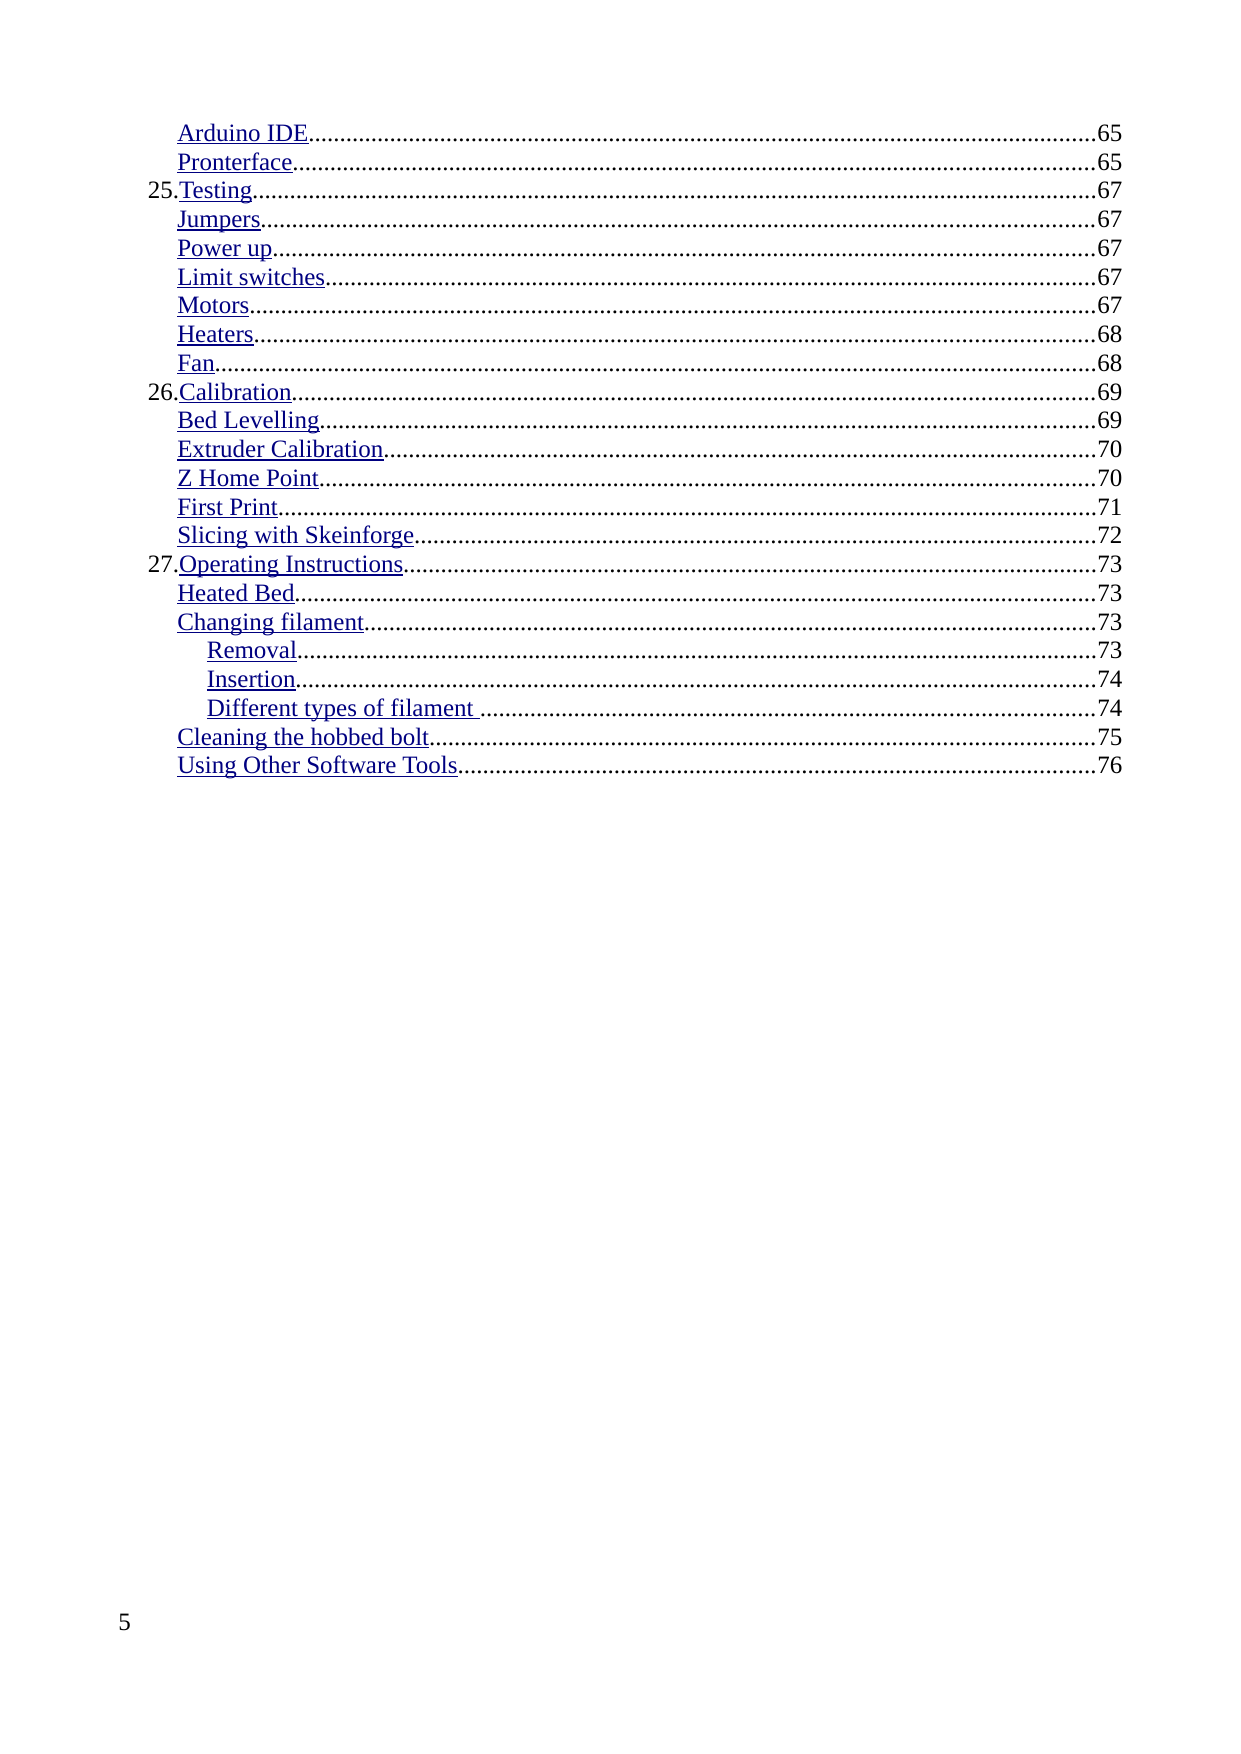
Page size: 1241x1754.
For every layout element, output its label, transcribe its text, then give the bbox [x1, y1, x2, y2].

text Removal 73 [207, 636, 1122, 664]
text Jumpers 67 [177, 204, 1122, 233]
text 26.Calibration 69 [148, 377, 1122, 406]
text Pronterface 65 [177, 147, 1122, 176]
text 27.Operating Instructions 73 [148, 549, 1122, 578]
text Fan 68 [177, 348, 1122, 377]
text Heated Bed 73 [177, 578, 1122, 607]
text Power up 67 [177, 233, 1122, 262]
text Heaters 68 [177, 319, 1122, 348]
text Using Other Software Tools 76 [177, 751, 1122, 779]
text First Print 71 [177, 492, 1122, 521]
text Bed Levelling 69 [177, 406, 1122, 434]
text Arduino IDE 65 [177, 118, 1122, 147]
text Motors 67 [177, 291, 1122, 319]
text Slicing with Skeinforge 72 [177, 521, 1122, 549]
text Different types of filament 74 [207, 693, 1122, 722]
text Insertion 74 [207, 664, 1122, 693]
text Limit switches 67 [177, 262, 1122, 291]
text Extruder Calibration 70 [177, 434, 1122, 463]
text 25.Testing 67 [148, 176, 1122, 204]
text Changing filament 73 [177, 607, 1122, 636]
text Z Home Point 70 [177, 463, 1122, 492]
text Cleaning the hobbed bolt 75 [177, 722, 1122, 751]
